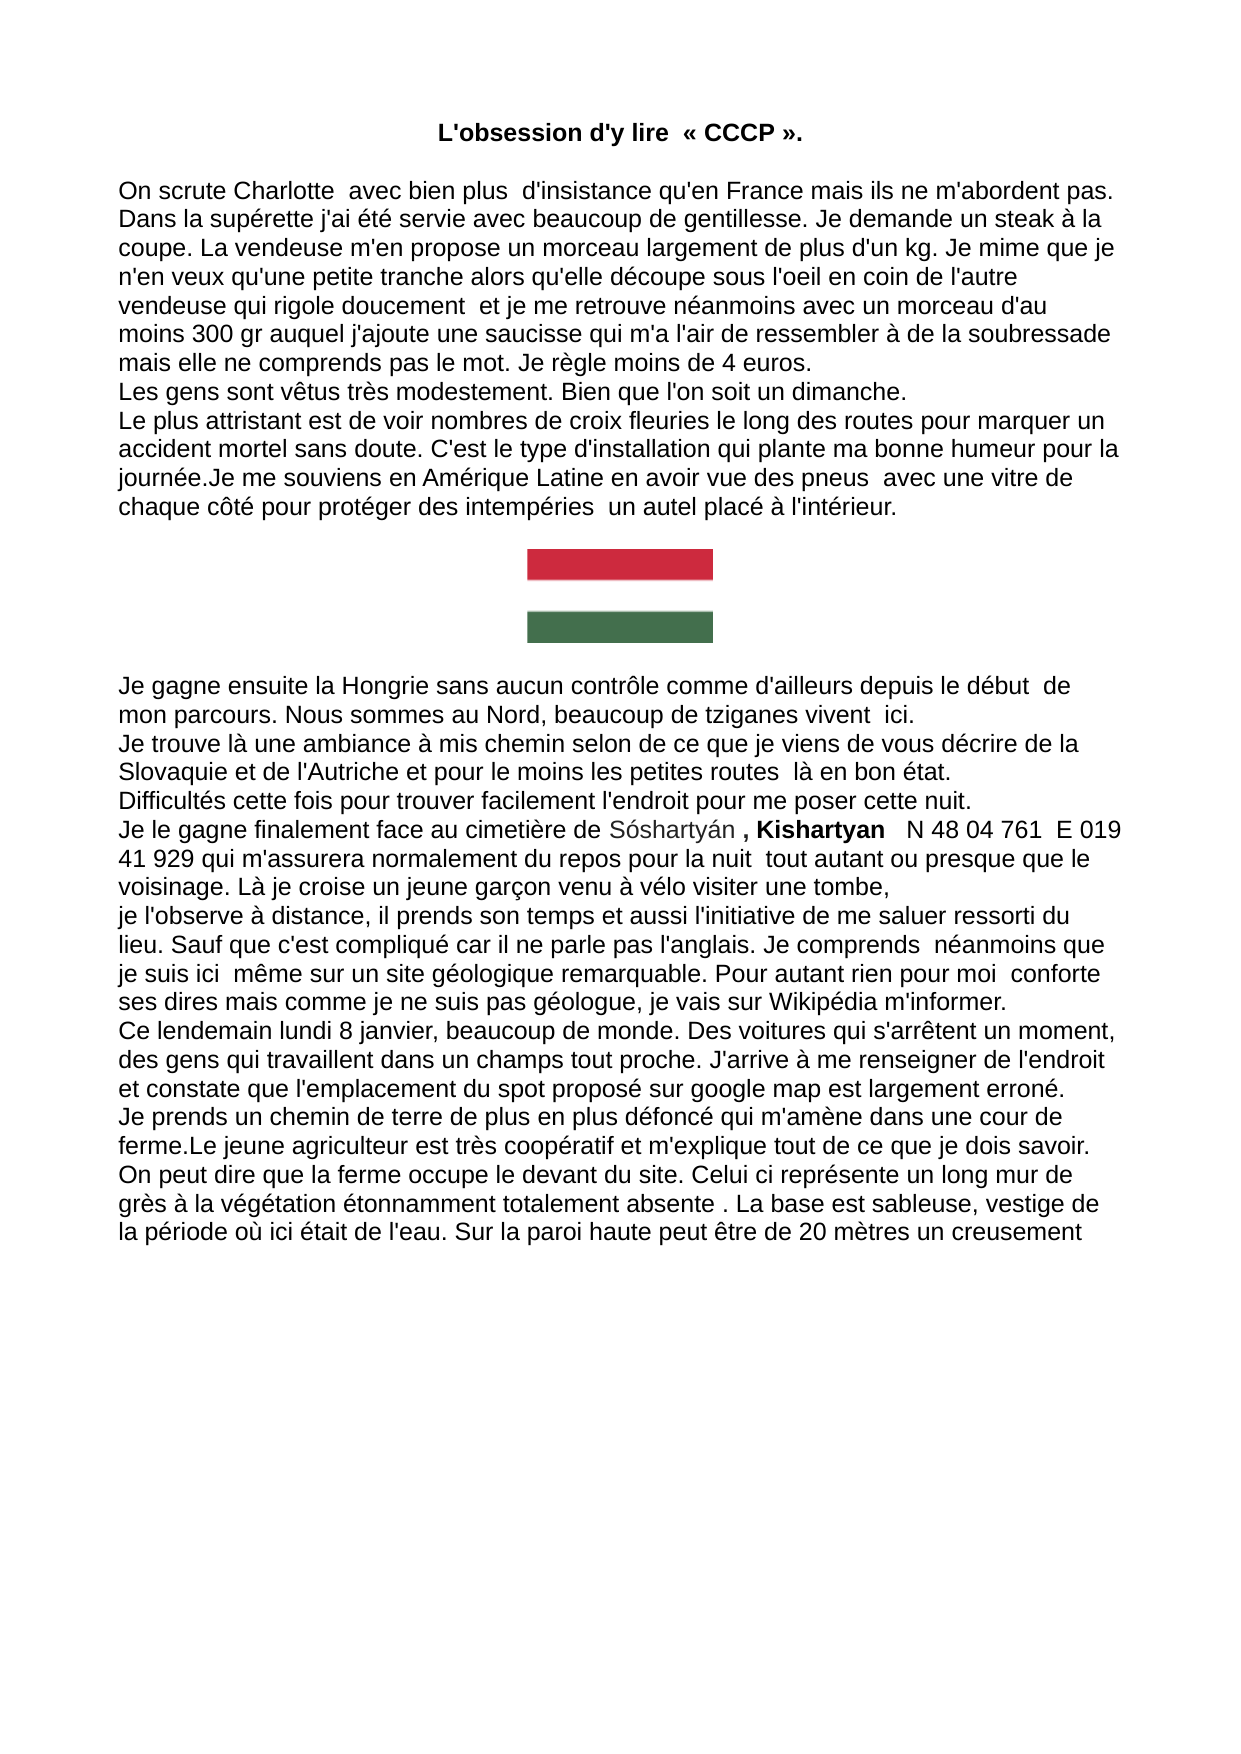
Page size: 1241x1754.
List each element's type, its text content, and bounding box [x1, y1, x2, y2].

text Ce lendemain lundi 8 janvier, beaucoup de monde. Des voitures qui s'arrêtent un moment, des gens qui travaillent dans un champs tout proche. J'arrive à me renseigner de l'endroit et constate que l'emplacement du spot proposé sur google map est largement erroné. [118, 1016, 1122, 1102]
picture [527, 549, 713, 643]
text L'obsession d'y lire « CCCP ». [118, 118, 1122, 147]
text Je prends un chemin de terre de plus en plus défoncé qui m'amène dans une cour de ferme.Le jeune agriculteur est très coopératif et m'explique tout de ce que je dois savoir. On peut dire que la ferme occupe le devant du site. Celui ci représente un long mur de grès à la végétation étonnamment totalement absente . La base est sableuse, vestige de la période où ici était de l'eau. Sur la paroi haute peut être de 20 mètres un creusement [118, 1102, 1122, 1246]
text Les gens sont vêtus très modestement. Bien que l'on soit un dimanche. [118, 377, 1122, 406]
text je l'observe à distance, il prends son temps et aussi l'initiative de me saluer ressorti du lieu. Sauf que c'est compliqué car il ne parle pas l'anglais. Je comprends néanmoins que je suis ici même sur un site géologique remarquable. Pour autant rien pour moi conforte ses dires mais comme je ne suis pas géologue, je vais sur Wikipédia m'informer. [118, 901, 1122, 1016]
text Le plus attristant est de voir nombres de croix fleuries le long des routes pour marquer un accident mortel sans doute. C'est le type d'installation qui plante ma bonne humeur pour la journée.Je me souviens en Amérique Latine en avoir vue des pneus avec une vitre de chaque côté pour protéger des intempéries un autel placé à l'intérieur. [118, 406, 1122, 521]
text Je trouve là une ambiance à mis chemin selon de ce que je viens de vous décrire de la Slovaquie et de l'Autriche et pour le moins les petites routes là en bon état. Difficultés cette fois pour trouver facilement l'endroit pour me poser cette nuit. [118, 728, 1122, 815]
text Je gagne ensuite la Hongrie sans aucun contrôle comme d'ailleurs depuis le début de mon parcours. Nous sommes au Nord, beaucoup de tziganes vivent ici. [118, 671, 1122, 728]
text On scrute Charlotte avec bien plus d'insistance qu'en France mais ils ne m'abordent pas. Dans la supérette j'ai été servie avec beaucoup de gentillesse. Je demande un steak à la coupe. La vendeuse m'en propose un morceau largement de plus d'un kg. Je mime que je n'en veux qu'une petite tranche alors qu'elle découpe sous l'oeil en coin de l'autre vendeuse qui rigole doucement et je me retrouve néanmoins avec un morceau d'au moins 300 gr auquel j'ajoute une saucisse qui m'a l'air de ressembler à de la soubressade mais elle ne comprends pas le mot. Je règle moins de 4 euros. [118, 176, 1122, 377]
text Je le gagne finalement face au cimetière de Sóshartyán , Kishartyan N 48 04 761 E 019 41 929 qui m'assurera normalement du repos pour la nuit tout autant ou presque que le voisinage. Là je croise un jeune garçon venu à vélo visiter une tombe, [118, 815, 1122, 901]
